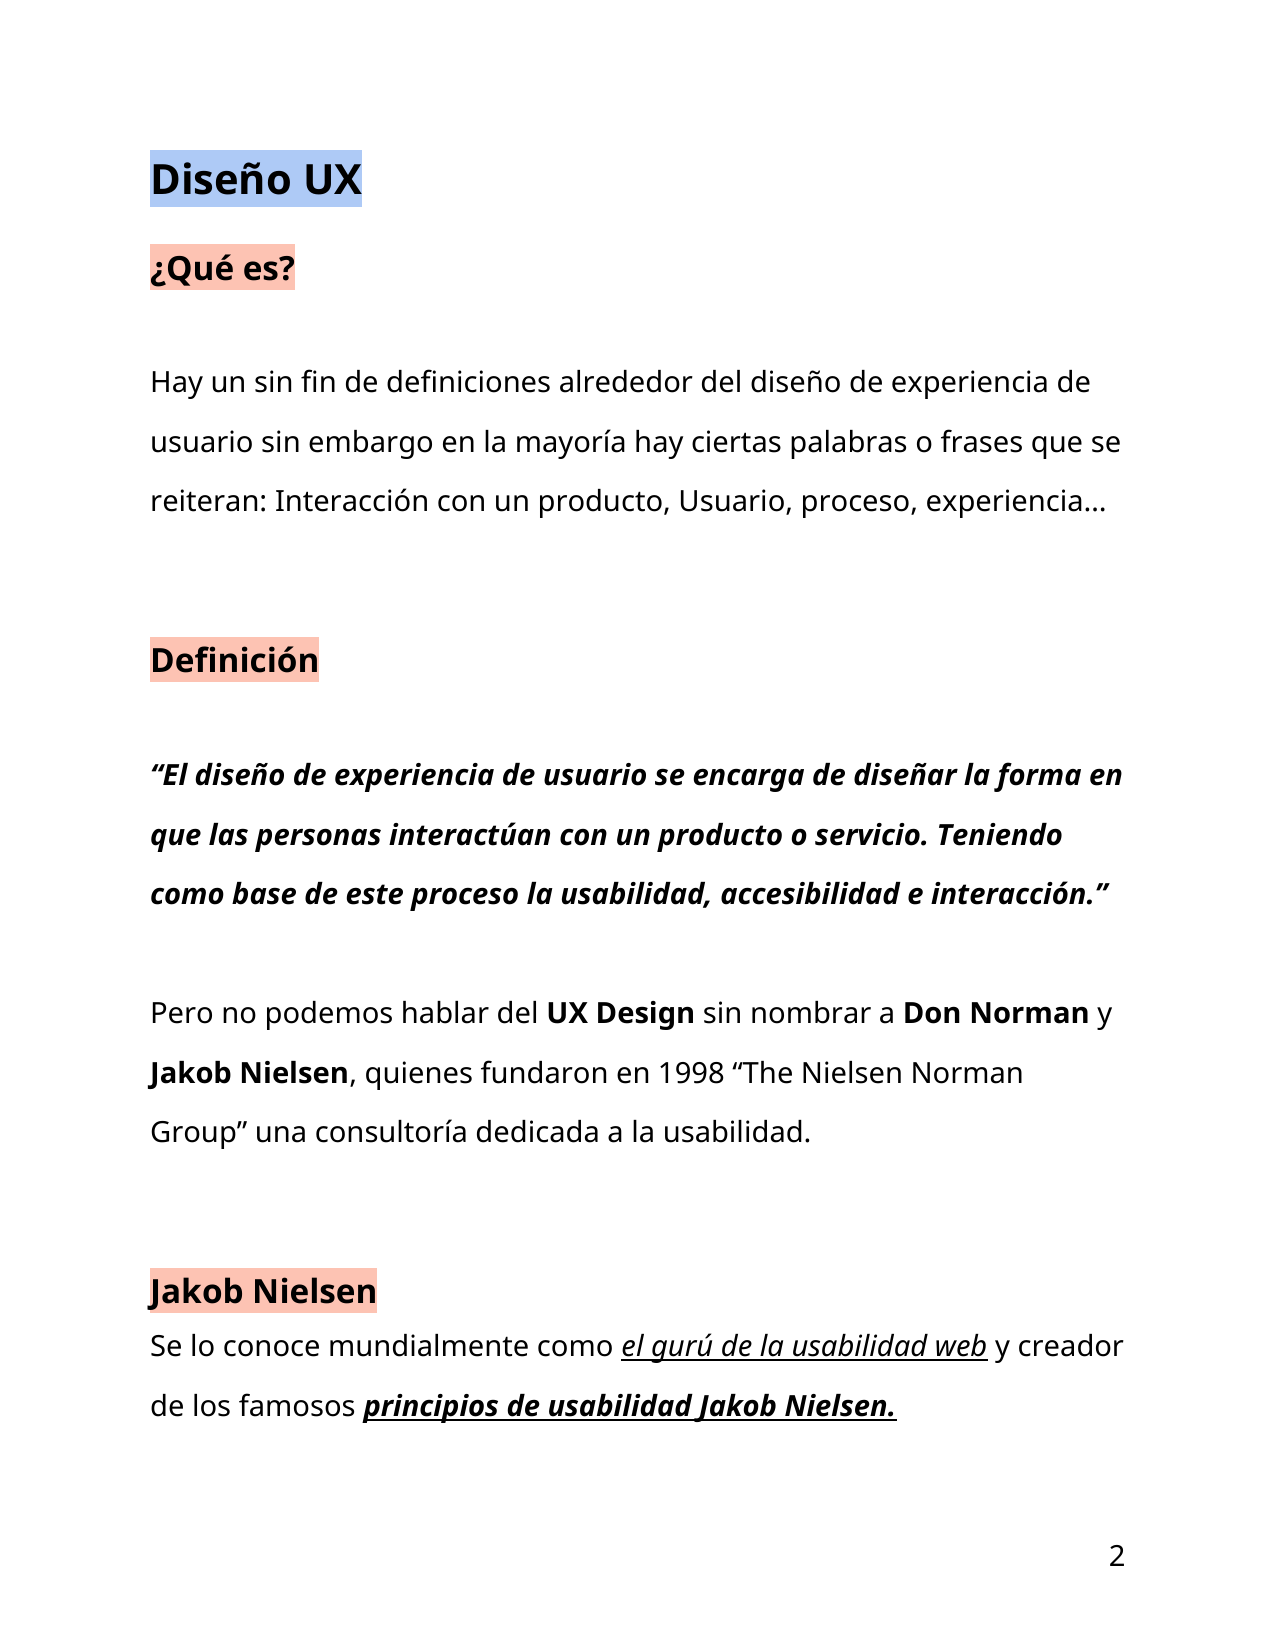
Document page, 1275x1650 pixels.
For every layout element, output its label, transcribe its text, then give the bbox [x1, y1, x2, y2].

text Se lo conoce mundialmente como el gurú de la usabilidad web y creador de los famosos principios de usabilidad Jakob Nielsen. [150, 1326, 1125, 1425]
text Pero no podemos hablar del UX Design sin nombrar a Don Norman y Jakob Nielsen, quienes fundaron en 1998 “The Nielsen Norman Group” una consultoría dedicada a la usabilidad. [150, 992, 1125, 1151]
subtitle ¿Qué es? [295, 244, 1125, 290]
text “El diseño de experiencia de usuario se encarga de diseñar la forma en que las personas interactúan con un producto o servicio. Teniendo como base de este proceso la usabilidad, accesibilidad e interacción.” [150, 754, 1125, 913]
subtitle Jakob Nielsen [377, 1268, 1125, 1313]
subtitle Definición [319, 637, 1125, 682]
text Hay un sin fin de definiciones alrededor del diseño de experiencia de usuario sin embargo en la mayoría hay ciertas palabras o frases que se reiteran: Interacción con un producto, Usuario, proceso, experiencia… [150, 362, 1125, 520]
subtitle Diseño UX [362, 150, 1125, 207]
